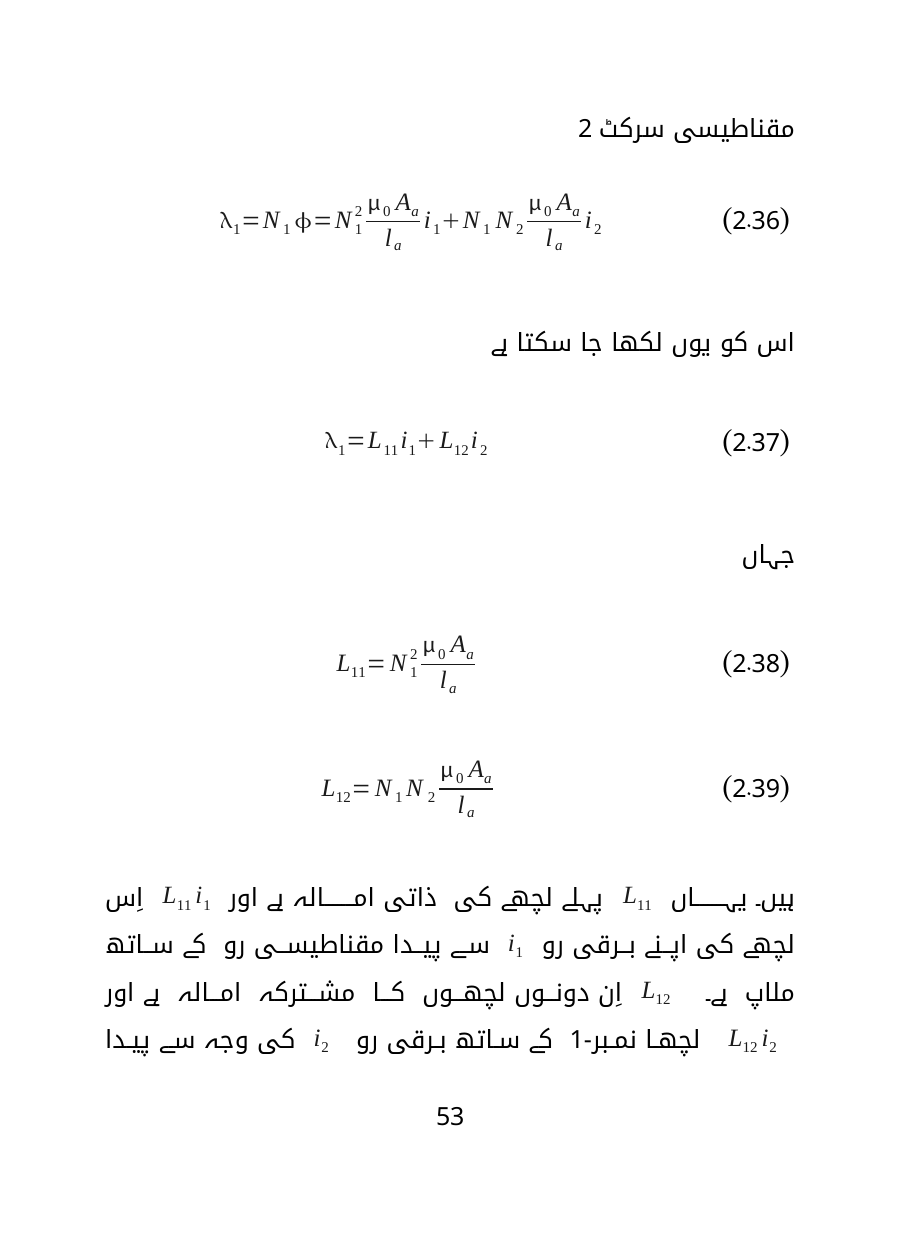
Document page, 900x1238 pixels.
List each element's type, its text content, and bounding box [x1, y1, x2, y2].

text ہیں۔ یہاںپہلے لچھے کی ذاتی امالہ ہے اوراِس لچھے کی اپنے برقی روسے پیدا مقناطیسی رو کے ساتھ ملاپ ہے۔ اِن دونوں لچھوں کا مشترکہ امالہ ہے اور لچھا نمبر-1 کے ساتھ برقی رو کی وجہ سے پیدا کردہ مقناطیسی رو کا ملاپ ہے۔ بالکل اسی طرح ہم دوسرے لچھے کے لئے لکھ سکتے ہیں [105, 874, 795, 1064]
table_header (2.38) [698, 625, 795, 716]
table_header (2.39) [701, 750, 795, 840]
table_header [105, 413, 698, 485]
table_header [105, 183, 707, 273]
table_header (2.37) [698, 413, 795, 485]
table_header [105, 750, 701, 840]
text اس کو یوں لکھا جا سکتا ہے [105, 319, 795, 367]
text جہاں [105, 531, 795, 579]
table_header [105, 625, 698, 716]
table_header (2.36) [707, 183, 795, 273]
